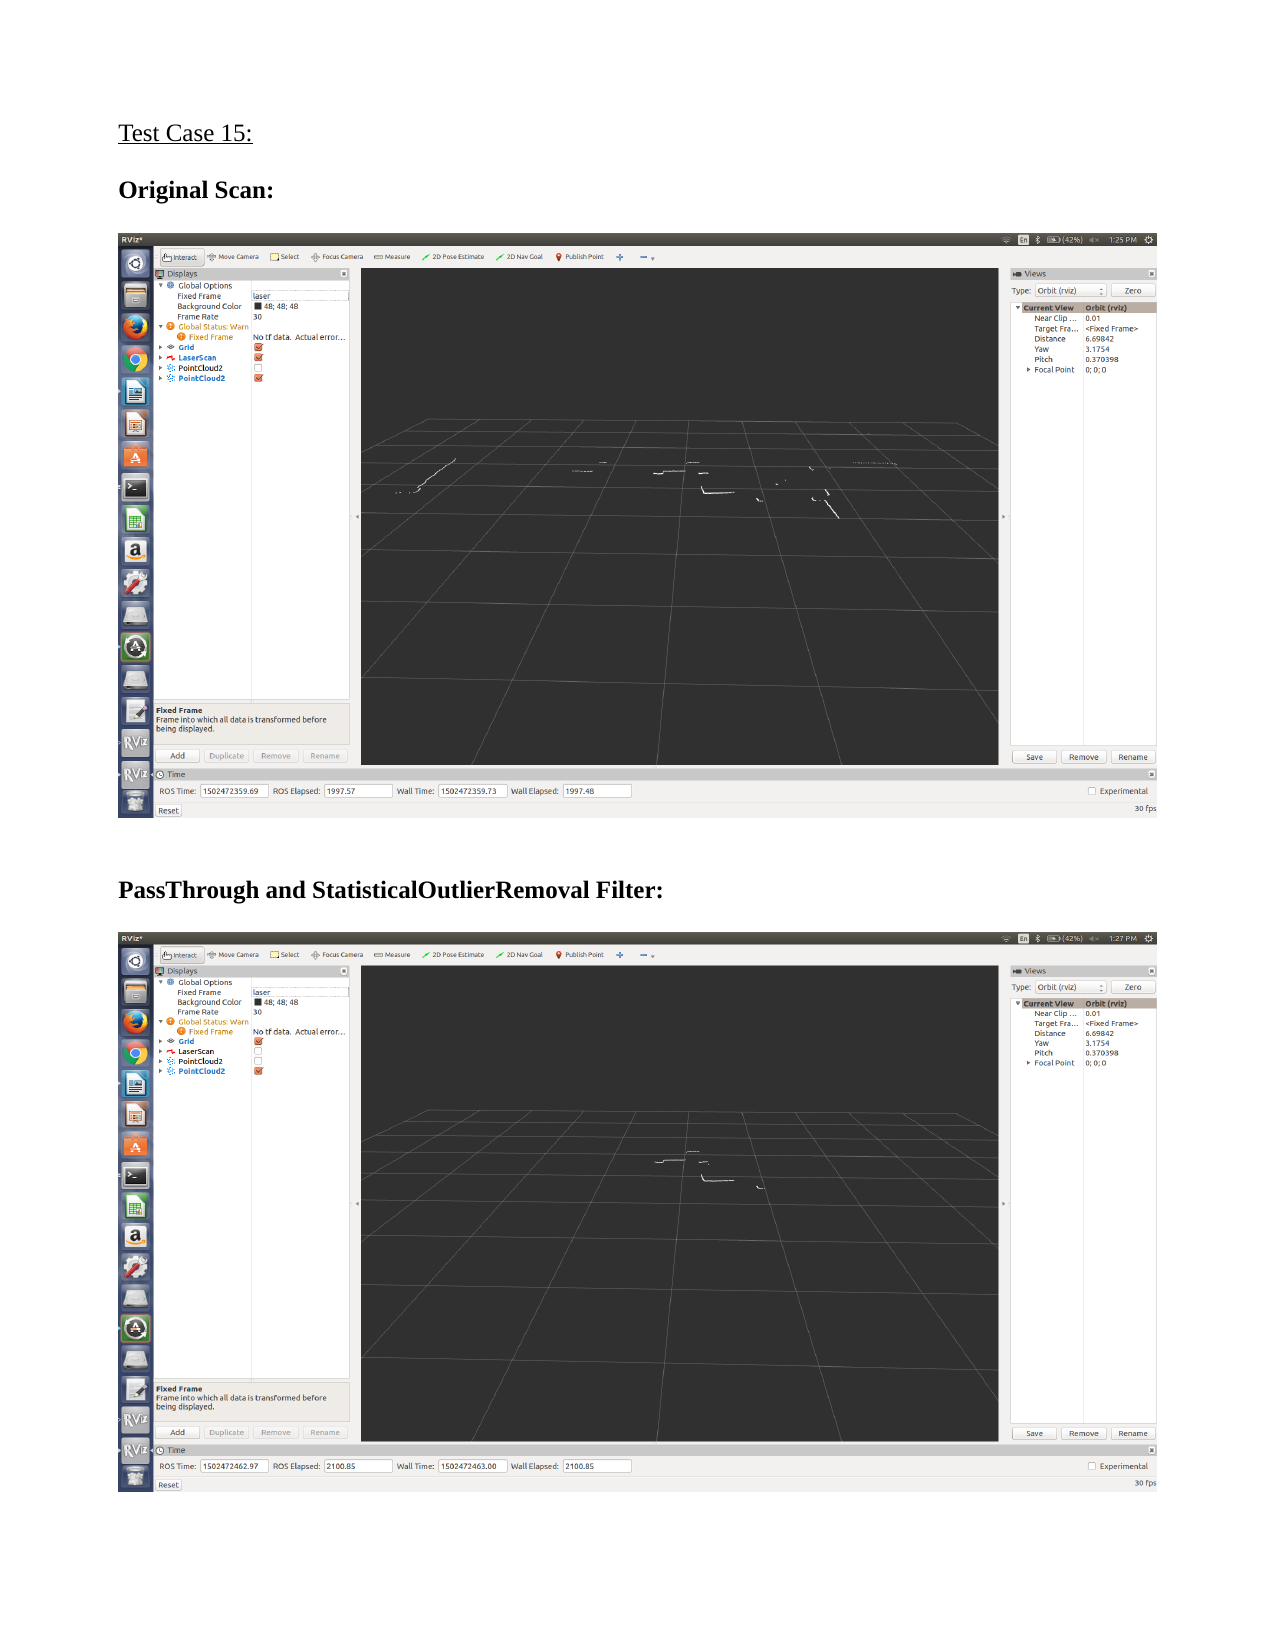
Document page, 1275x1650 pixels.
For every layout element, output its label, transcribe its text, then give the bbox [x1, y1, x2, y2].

text Test Case 15: [118, 118, 1157, 147]
picture [118, 932, 1157, 1492]
text Original Scan: [118, 176, 1157, 204]
picture [118, 233, 1157, 818]
text PassThrough and StatisticalOutlierRemoval Filter: [118, 875, 1157, 904]
